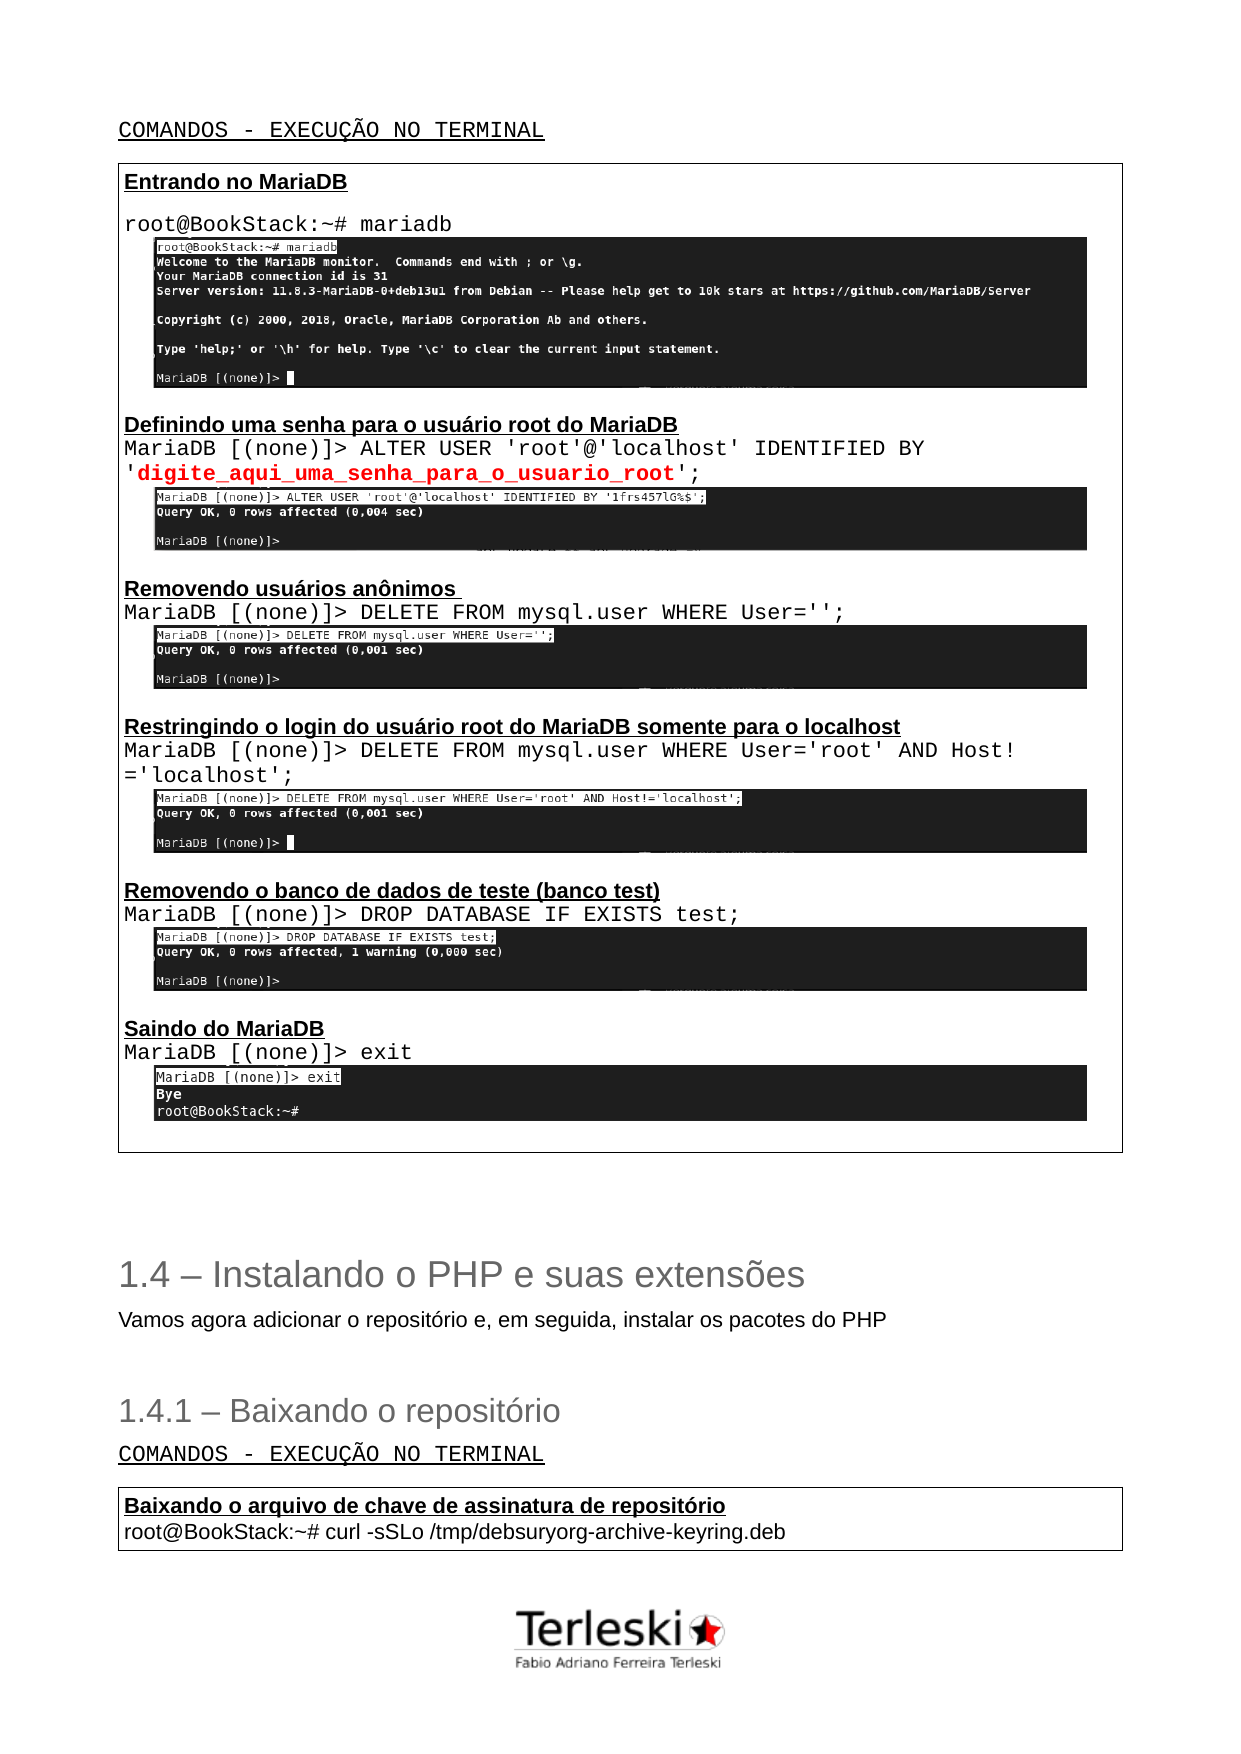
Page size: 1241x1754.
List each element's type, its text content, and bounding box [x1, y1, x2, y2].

table_header Baixando o arquivo de chave de assinatura de repositório root@BookStack:~# curl -sSLo /tmp/debsuryorg-archive-keyring.deb [119, 1488, 1122, 1549]
subtitle 1.4.1 – Baixando o repositório [118, 1391, 1122, 1430]
text COMANDOS - EXECUÇÃO NO TERMINAL [118, 118, 1122, 144]
text Vamos agora adicionar o repositório e, em seguida, instalar os pacotes do PHP [118, 1307, 1122, 1333]
picture [153, 789, 1087, 853]
picture [153, 625, 1087, 689]
picture [153, 927, 1087, 991]
text COMANDOS - EXECUÇÃO NO TERMINAL [118, 1442, 1122, 1468]
subtitle 1.4 – Instalando o PHP e suas extensões [118, 1252, 1122, 1295]
picture [153, 1065, 1087, 1121]
picture [153, 487, 1087, 551]
picture [153, 237, 1087, 388]
table_header Entrando no MariaDB root@BookStack:~# mariadb Definindo uma senha para o usuário root do MariaDB MariaDB [(none)]> ALTER USER 'root'@'localhost' IDENTIFIED BY 'digite_aqui_uma_senha_para_o_usuario_root'; Removendo usuários anônimos MariaDB [(none)]> DELETE FROM mysql.user WHERE User=''; Restringindo o login do usuário root do MariaDB somente para o localhost MariaDB [(none)]> DELETE FROM mysql.user WHERE User='root' AND Host!='localhost'; Removendo o banco de dados de teste (banco test) MariaDB [(none)]> DROP DATABASE IF EXISTS test; Saindo do MariaDB MariaDB [(none)]> exit [119, 164, 1122, 1152]
picture [513, 1607, 727, 1673]
